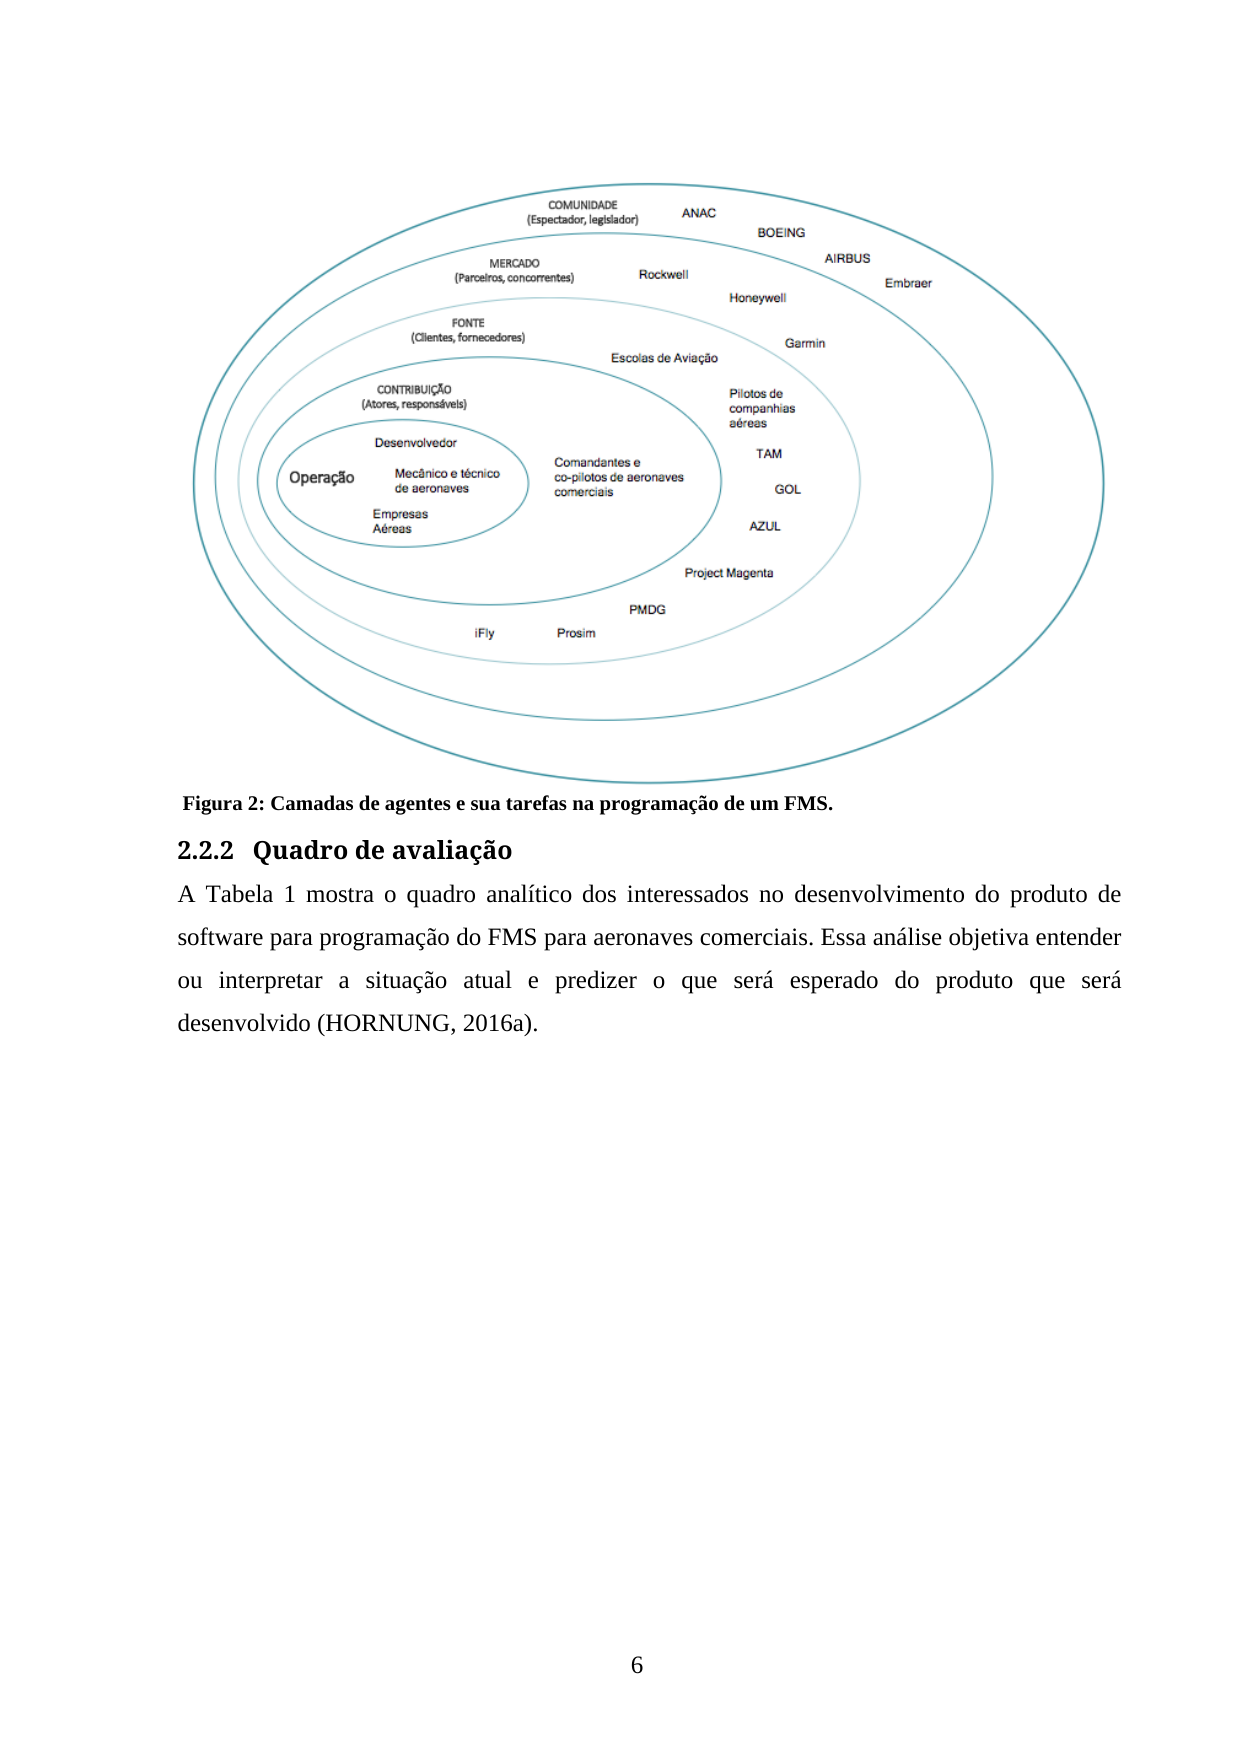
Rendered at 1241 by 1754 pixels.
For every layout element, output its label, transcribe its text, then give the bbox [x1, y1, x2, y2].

text Figura 2: Camadas de agentes e sua tarefas na programação de um FMS. [182, 791, 1117, 814]
subtitle Quadro de avaliação [177, 833, 1122, 867]
text A Tabela 1 mostra o quadro analítico dos interessados no desenvolvimento do produto de software para programação do FMS para aeronaves comerciais. Essa análise objetiva entender ou interpretar a situação atual e predizer o que será esperado do produto que será desenvolvido (HORNUNG, 2016a). [177, 879, 1122, 1037]
picture [182, 177, 1118, 791]
